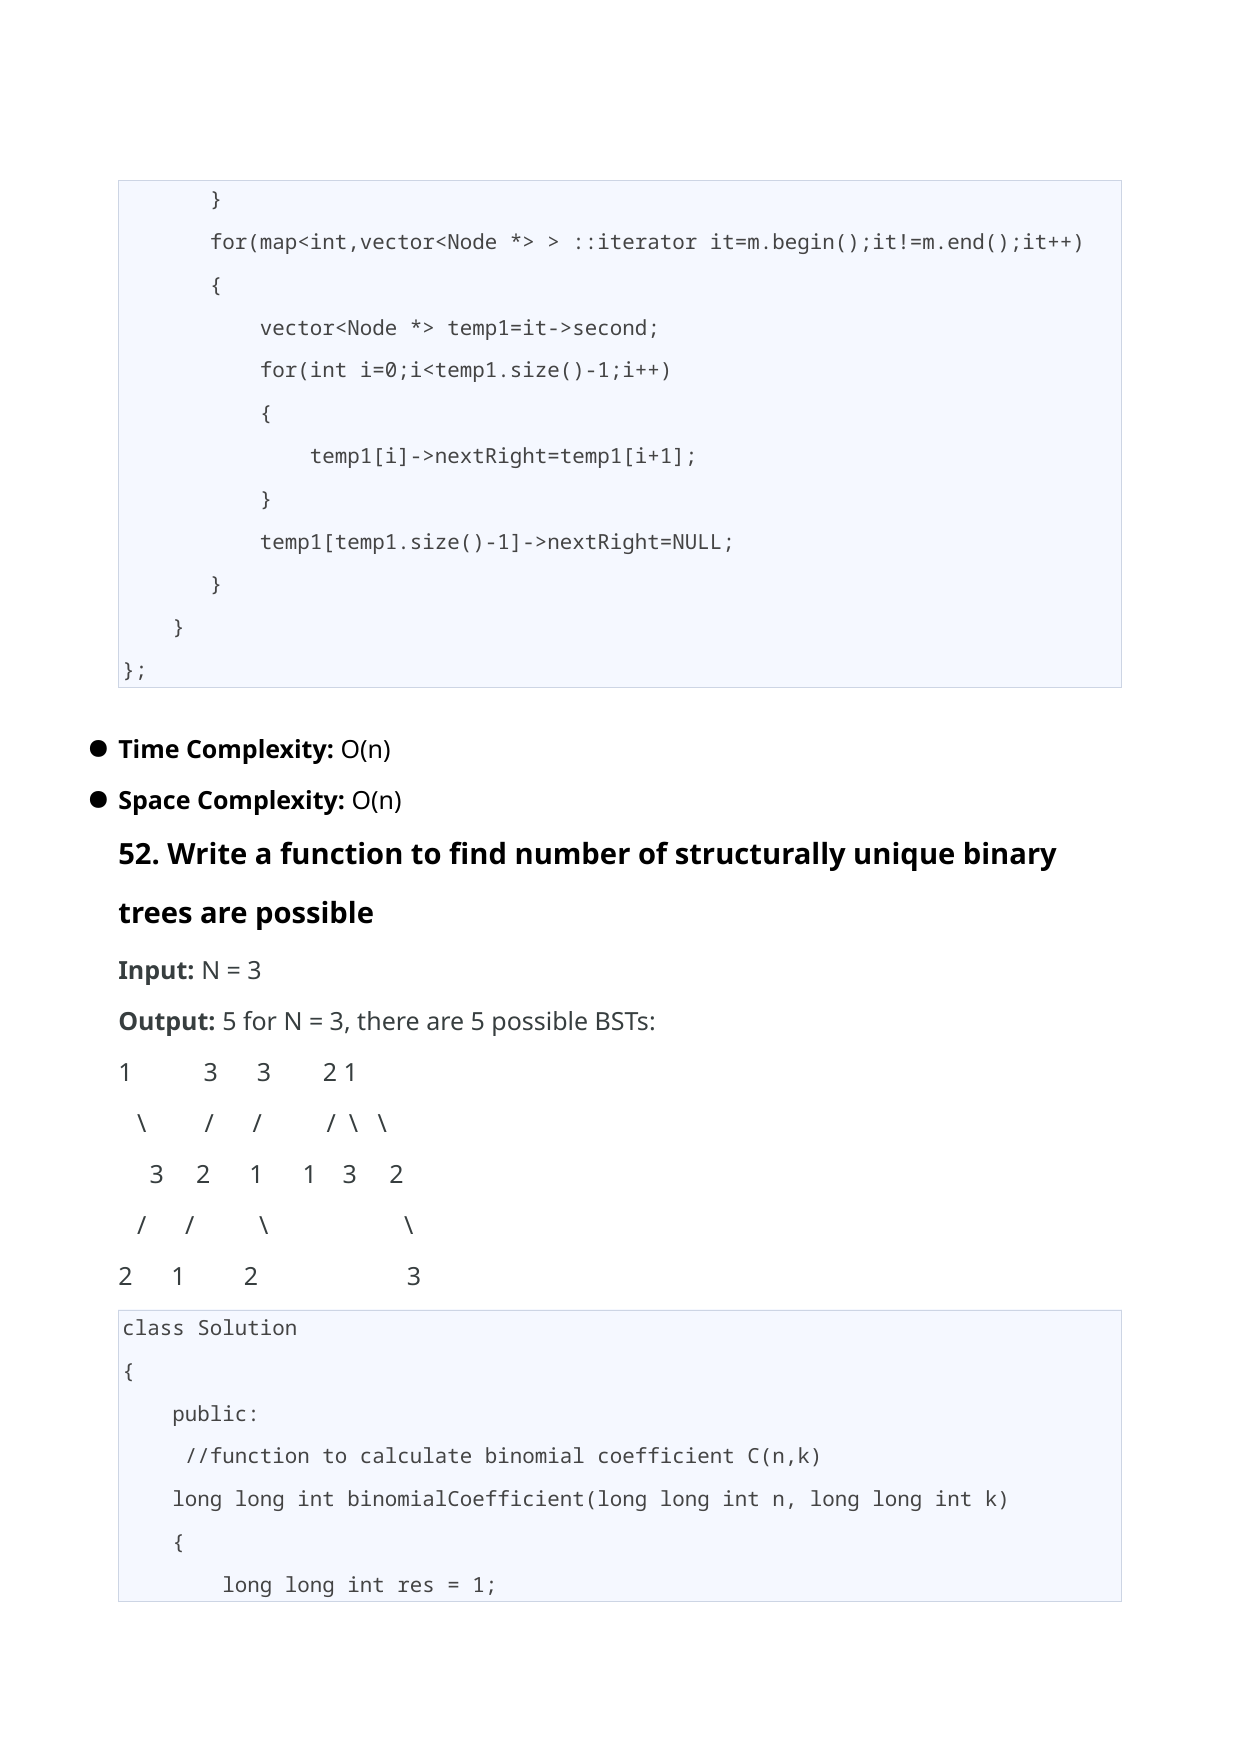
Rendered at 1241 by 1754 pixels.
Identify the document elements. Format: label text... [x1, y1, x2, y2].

text } [119, 566, 1121, 598]
text //function to calculate binomial coefficient C(n,k) [119, 1438, 1121, 1470]
text } [119, 181, 1121, 213]
text long long int binomialCoefficient(long long int n, long long int k) [119, 1480, 1121, 1513]
text { [119, 394, 1121, 427]
text { [119, 1352, 1121, 1384]
text vector<Node *> temp1=it->second; [119, 309, 1121, 341]
text 1 3 3 2 1 [118, 1054, 1122, 1088]
list Space Complexity: O(n) [118, 782, 1122, 816]
text }; [119, 651, 1121, 687]
text for(int i=0;i<temp1.size()-1;i++) [119, 352, 1121, 384]
text public: [119, 1395, 1121, 1427]
text temp1[temp1.size()-1]->nextRight=NULL; [119, 523, 1121, 555]
text temp1[i]->nextRight=temp1[i+1]; [119, 437, 1121, 470]
text for(map<int,vector<Node *> > ::iterator it=m.begin();it!=m.end();it++) [119, 223, 1121, 256]
text } [119, 480, 1121, 512]
text class Solution [119, 1311, 1121, 1342]
text Input: N = 3 [118, 952, 1122, 986]
text 2 1 2 3 [118, 1258, 1122, 1293]
list Time Complexity: O(n) [118, 731, 1122, 765]
text { [119, 1523, 1121, 1556]
text / / \ \ [118, 1207, 1122, 1242]
text 3 2 1 1 3 2 [118, 1156, 1122, 1191]
text { [119, 266, 1121, 298]
text Output: 5 for N = 3, there are 5 possible BSTs: [118, 1003, 1122, 1037]
text } [119, 608, 1121, 641]
text long long int res = 1; [119, 1566, 1121, 1601]
text \ / / / \ \ [118, 1105, 1122, 1139]
subtitle 52. Write a function to find number of structurally unique binary trees are possible [118, 833, 1122, 932]
